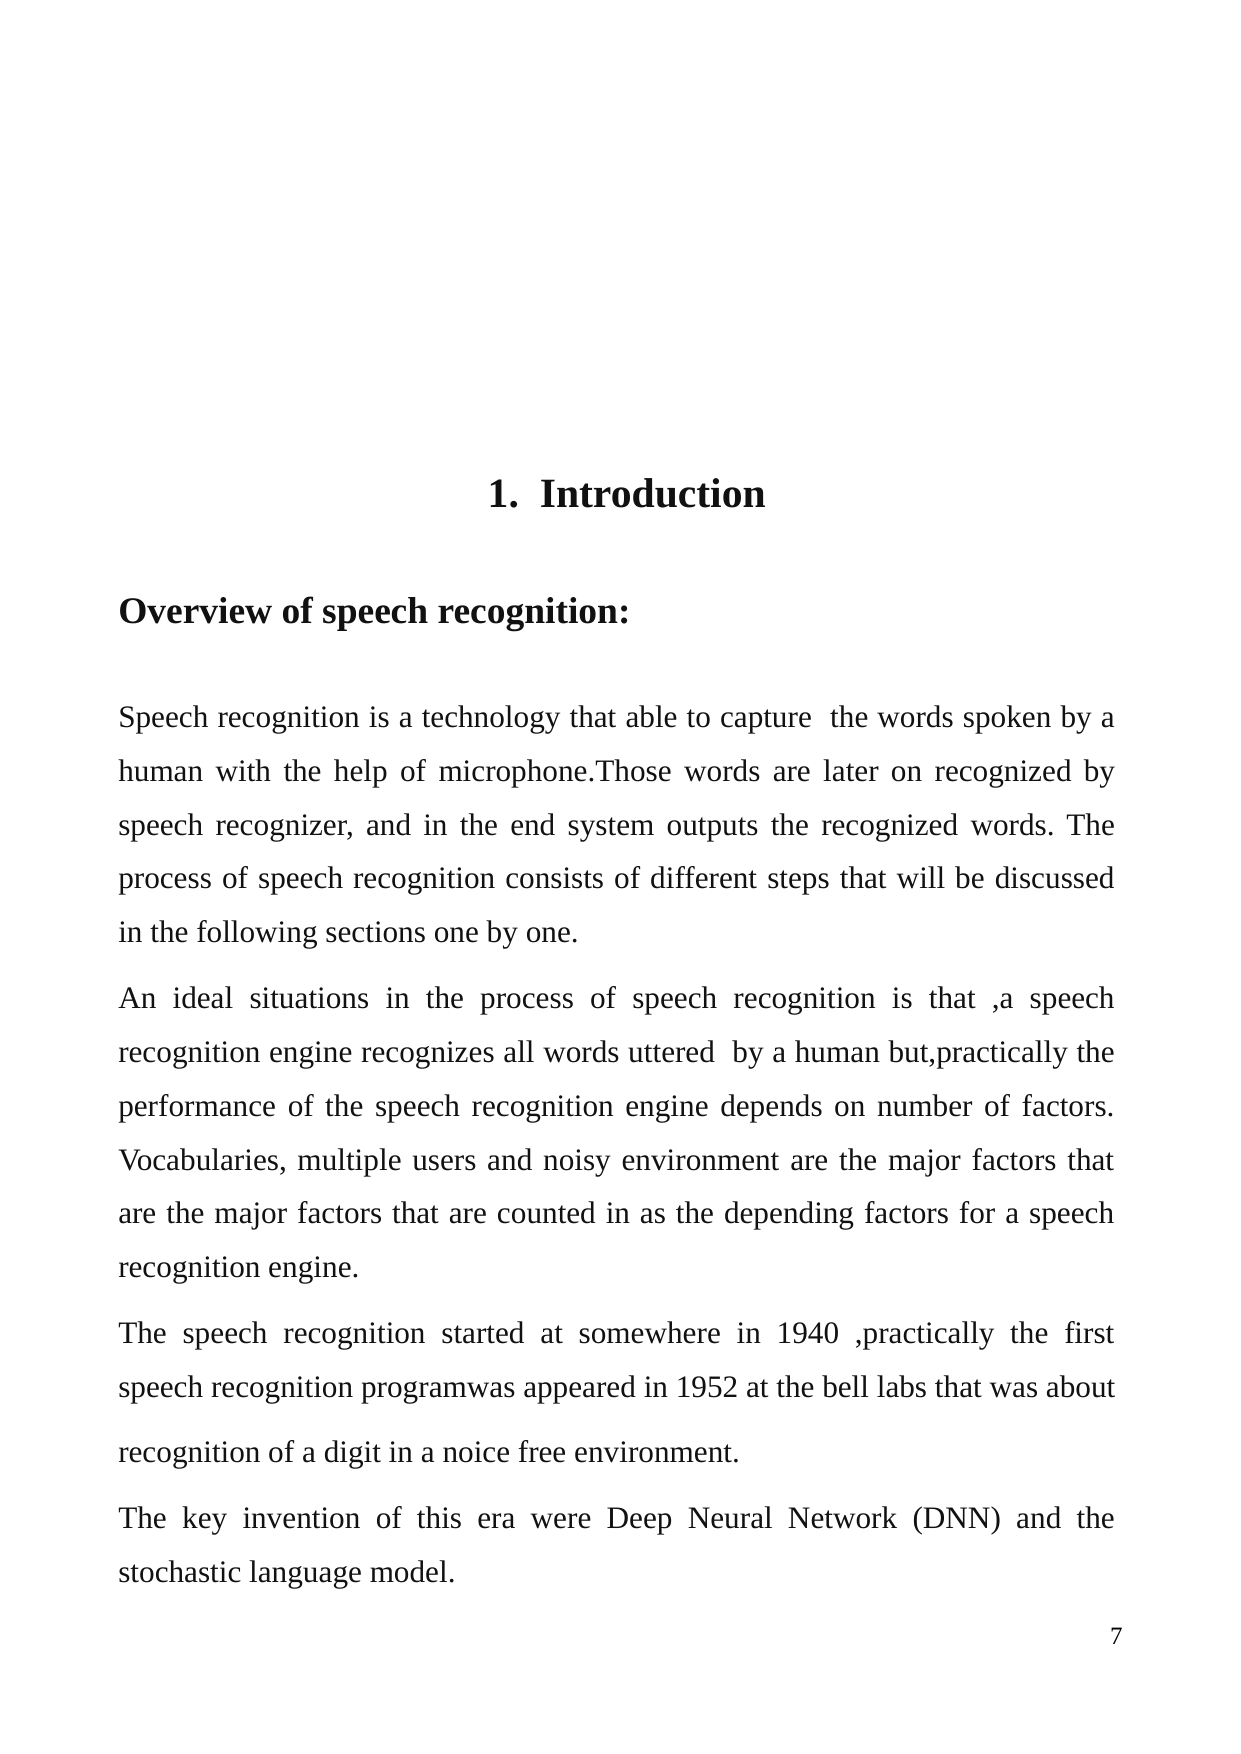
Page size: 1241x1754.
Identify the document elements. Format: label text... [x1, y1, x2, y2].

text Speech recognition is a technology that able to capture the words spoken by a human with the help of microphone.Those words are later on recognized by speech recognizer, and in the end system outputs the recognized words. The process of speech recognition consists of different steps that will be discussed in the following sections one by one. [118, 698, 1116, 949]
text The key invention of this era were Deep Neural Network (DNN) and the stochastic language model. [118, 1499, 1116, 1589]
text An ideal situations in the process of speech recognition is that ,a speech recognition engine recognizes all words uttered by a human but,practically the performance of the speech recognition engine depends on number of factors. Vocabularies, multiple users and noisy environment are the major factors that are the major factors that are counted in as the depending factors for a speech recognition engine. [118, 979, 1116, 1284]
text Overview of speech recognition: [118, 588, 1116, 631]
text recognition of a digit in a noice free environment. [118, 1434, 1116, 1470]
text The speech recognition started at somewhere in 1940 ,practically the first speech recognition programwas appeared in 1952 at the bell labs that was about [118, 1314, 1116, 1404]
text 1. Introduction [118, 468, 1116, 516]
